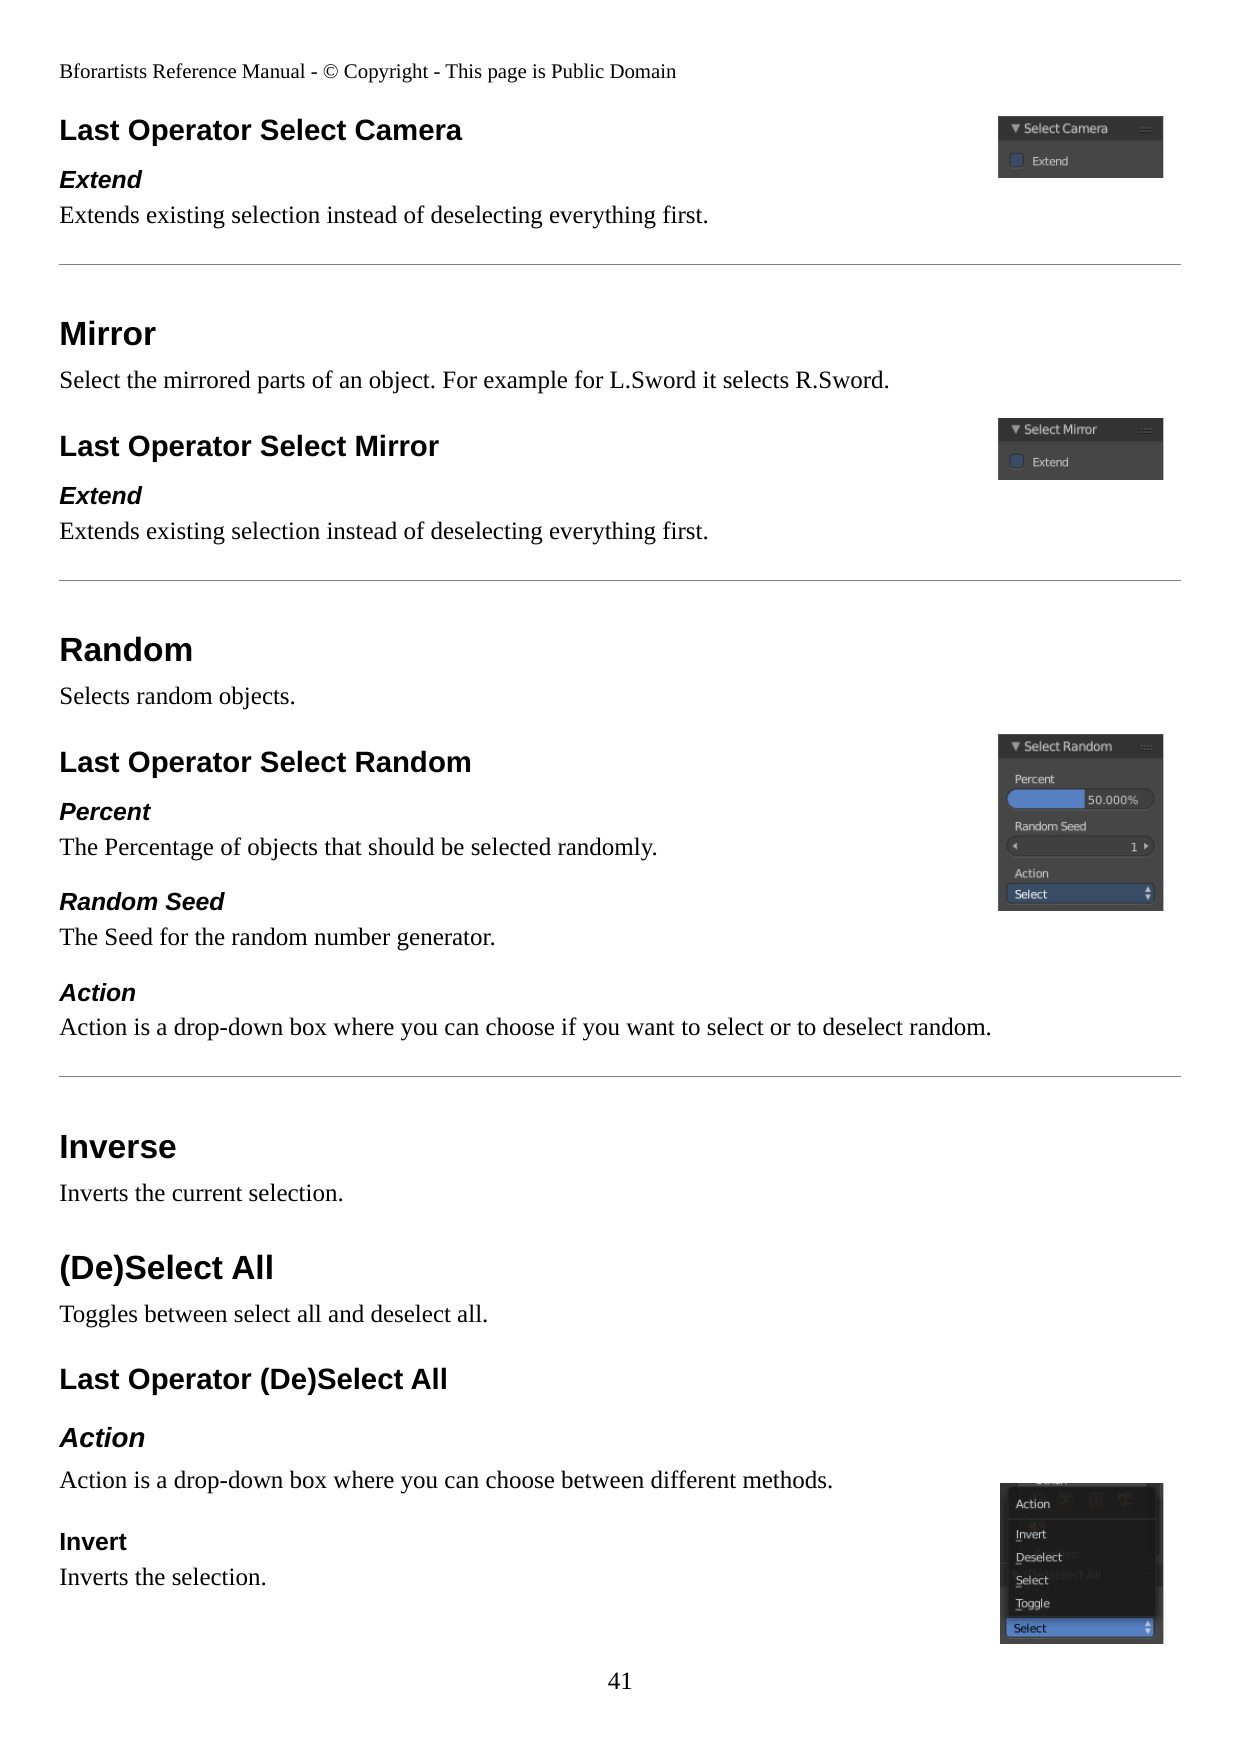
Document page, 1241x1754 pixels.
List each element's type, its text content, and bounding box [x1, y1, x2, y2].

subtitle Mirror [59, 314, 1181, 353]
text The Seed for the random number generator. [59, 922, 1181, 951]
picture [1000, 1483, 1164, 1644]
subtitle Inverse [59, 1126, 1181, 1165]
subtitle [1164, 745, 1181, 779]
text Extends existing selection instead of deselecting everything first. [59, 516, 1181, 545]
subtitle Invert [59, 1527, 1000, 1556]
picture [998, 418, 1164, 480]
subtitle Last Operator Select Random [59, 745, 998, 779]
text Extends existing selection instead of deselecting everything first. [59, 200, 1181, 229]
subtitle Random [59, 630, 1181, 669]
text Action is a drop-down box where you can choose if you want to select or to deselect random. [59, 1012, 1181, 1041]
subtitle [1164, 1527, 1181, 1556]
text Inverts the current selection. [59, 1178, 1181, 1206]
text Selects random objects. [59, 681, 1181, 710]
subtitle Last Operator (De)Select All [59, 1362, 1181, 1396]
subtitle Action [59, 978, 1181, 1006]
text Action is a drop-down box where you can choose between different methods. [59, 1465, 1181, 1494]
subtitle Last Operator Select Mirror [59, 429, 998, 462]
subtitle Random Seed [59, 887, 1181, 916]
picture [998, 116, 1164, 178]
text Select the mirrored parts of an object. For example for L.Sword it selects R.Sword. [59, 365, 1181, 394]
text Inverts the selection. [59, 1562, 1000, 1591]
picture [998, 734, 1164, 911]
subtitle (De)Select All [59, 1247, 1181, 1286]
subtitle Extend [59, 165, 1181, 194]
subtitle [1164, 429, 1181, 462]
text [1164, 1562, 1181, 1591]
text The Percentage of objects that should be selected randomly. [59, 832, 998, 861]
subtitle Percent [59, 797, 998, 826]
subtitle Last Operator Select Camera [59, 113, 1181, 146]
subtitle Action [59, 1421, 1181, 1453]
text Toggles between select all and deselect all. [59, 1299, 1181, 1327]
subtitle Extend [59, 481, 1181, 510]
subtitle [1164, 797, 1181, 826]
